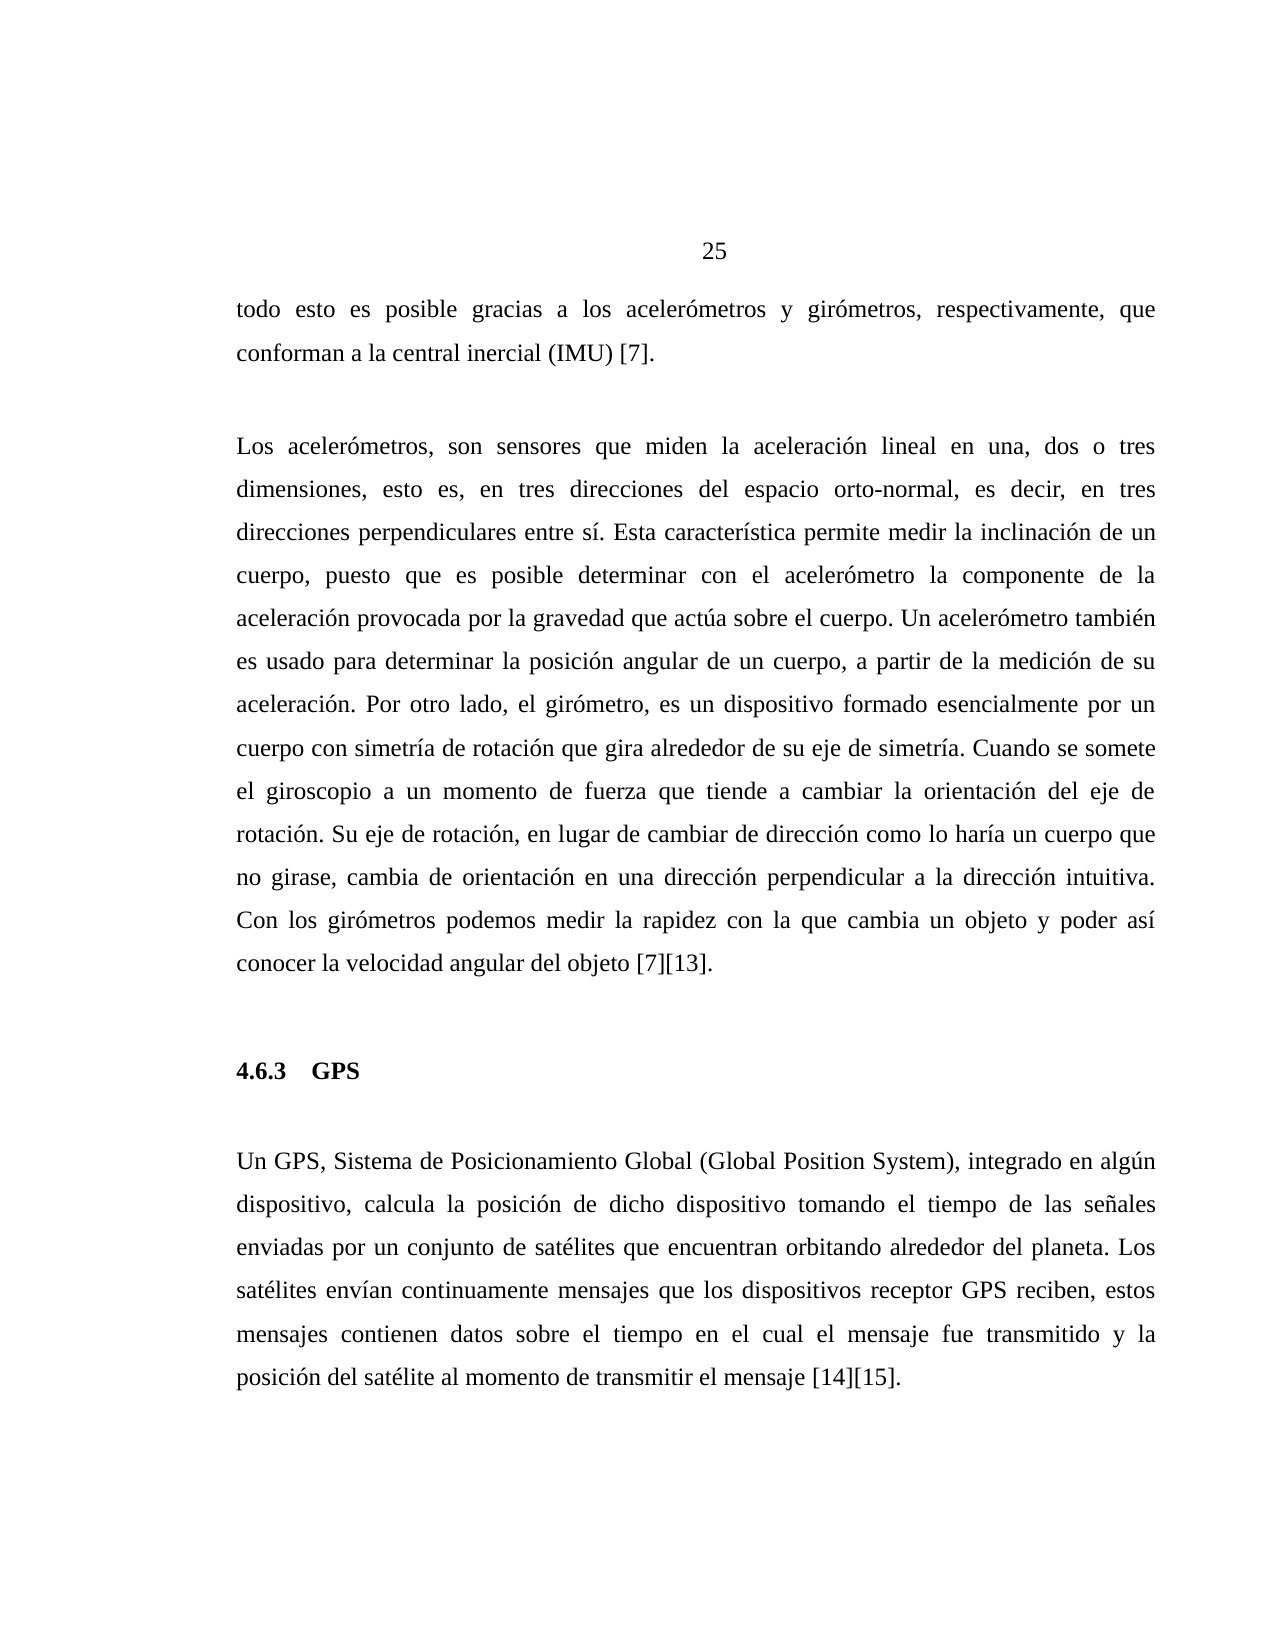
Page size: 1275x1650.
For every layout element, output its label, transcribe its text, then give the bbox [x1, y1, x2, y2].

subtitle GPS [236, 1056, 1157, 1085]
text todo esto es posible gracias a los acelerómetros y girómetros, respectivamente, que conforman a la central inercial (IMU) [7]. [236, 294, 1157, 366]
text Los acelerómetros, son sensores que miden la aceleración lineal en una, dos o tres dimensiones, esto es, en tres direcciones del espacio orto-normal, es decir, en tres direcciones perpendiculares entre sí. Esta característica permite medir la inclinación de un cuerpo, puesto que es posible determinar con el acelerómetro la componente de la aceleración provocada por la gravedad que actúa sobre el cuerpo. Un acelerómetro también es usado para determinar la posición angular de un cuerpo, a partir de la medición de su aceleración. Por otro lado, el girómetro, es un dispositivo formado esencialmente por un cuerpo con simetría de rotación que gira alrededor de su eje de simetría. Cuando se somete el giroscopio a un momento de fuerza que tiende a cambiar la orientación del eje de rotación. Su eje de rotación, en lugar de cambiar de dirección como lo haría un cuerpo que no girase, cambia de orientación en una dirección perpendicular a la dirección intuitiva. Con los girómetros podemos medir la rapidez con la que cambia un objeto y poder así conocer la velocidad angular del objeto [7][13]. [236, 431, 1157, 977]
text Un GPS, Sistema de Posicionamiento Global (Global Position System), integrado en algún dispositivo, calcula la posición de dicho dispositivo tomando el tiempo de las señales enviadas por un conjunto de satélites que encuentran orbitando alrededor del planeta. Los satélites envían continuamente mensajes que los dispositivos receptor GPS reciben, estos mensajes contienen datos sobre el tiempo en el cual el mensaje fue transmitido y la posición del satélite al momento de transmitir el mensaje [14][15]. [236, 1146, 1157, 1391]
